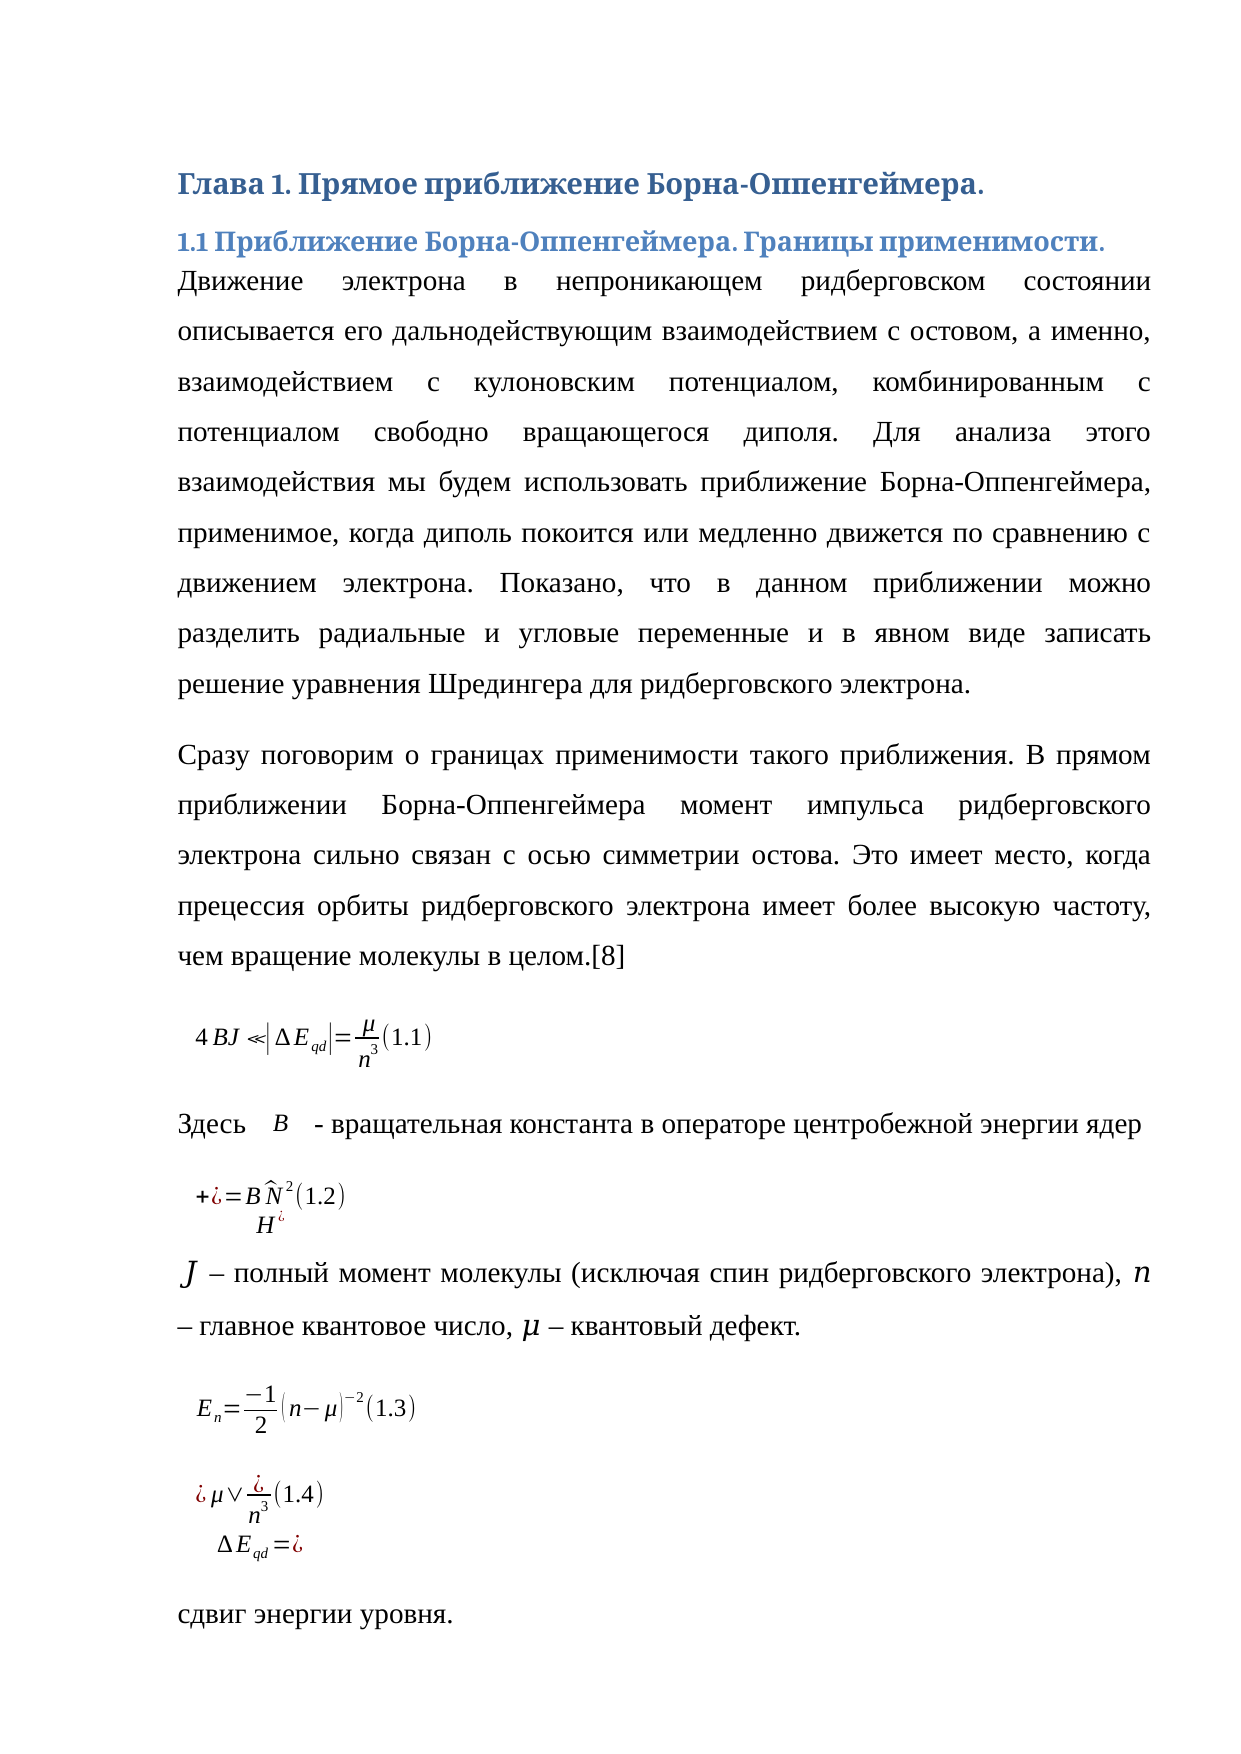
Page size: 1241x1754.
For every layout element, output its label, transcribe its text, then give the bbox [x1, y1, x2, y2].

subtitle Глава 1. Прямое приближение Борна-Оппенгеймера. [177, 168, 1152, 202]
text сдвиг энергии уровня. [177, 1596, 1152, 1629]
list 𝐽 – полный момент молекулы (исключая спин ридберговского электрона), 𝑛 – главное квантовое число, 𝜇 – квантовый дефект. [177, 1254, 1152, 1342]
subtitle 1.1 Приближение Борна-Оппенгеймера. Границы применимости. [177, 227, 1152, 259]
text Здесь - вращательная константа в операторе центробежной энергии ядер [177, 1107, 1152, 1140]
text Сразу поговорим о границах применимости такого приближения. В прямом приближении Борна-Оппенгеймера момент импульса ридберговского электрона сильно связан с осью симметрии остова. Это имеет место, когда прецессия орбиты ридберговского электрона имеет более высокую частоту, чем вращение молекулы в целом.[8] [177, 737, 1152, 972]
text Движение электрона в непроникающем ридберговском состоянии описывается его дальнодействующим взаимодействием с остовом, а именно, взаимодействием с кулоновским потенциалом, комбинированным с потенциалом свободно вращающегося диполя. Для анализа этого взаимодействия мы будем использовать приближение Борна-Оппенгеймера, применимое, когда диполь покоится или медленно движется по сравнению с движением электрона. Показано, что в данном приближении можно разделить радиальные и угловые переменные и в явном виде записать решение уравнения Шредингера для ридберговского электрона. [177, 263, 1152, 699]
